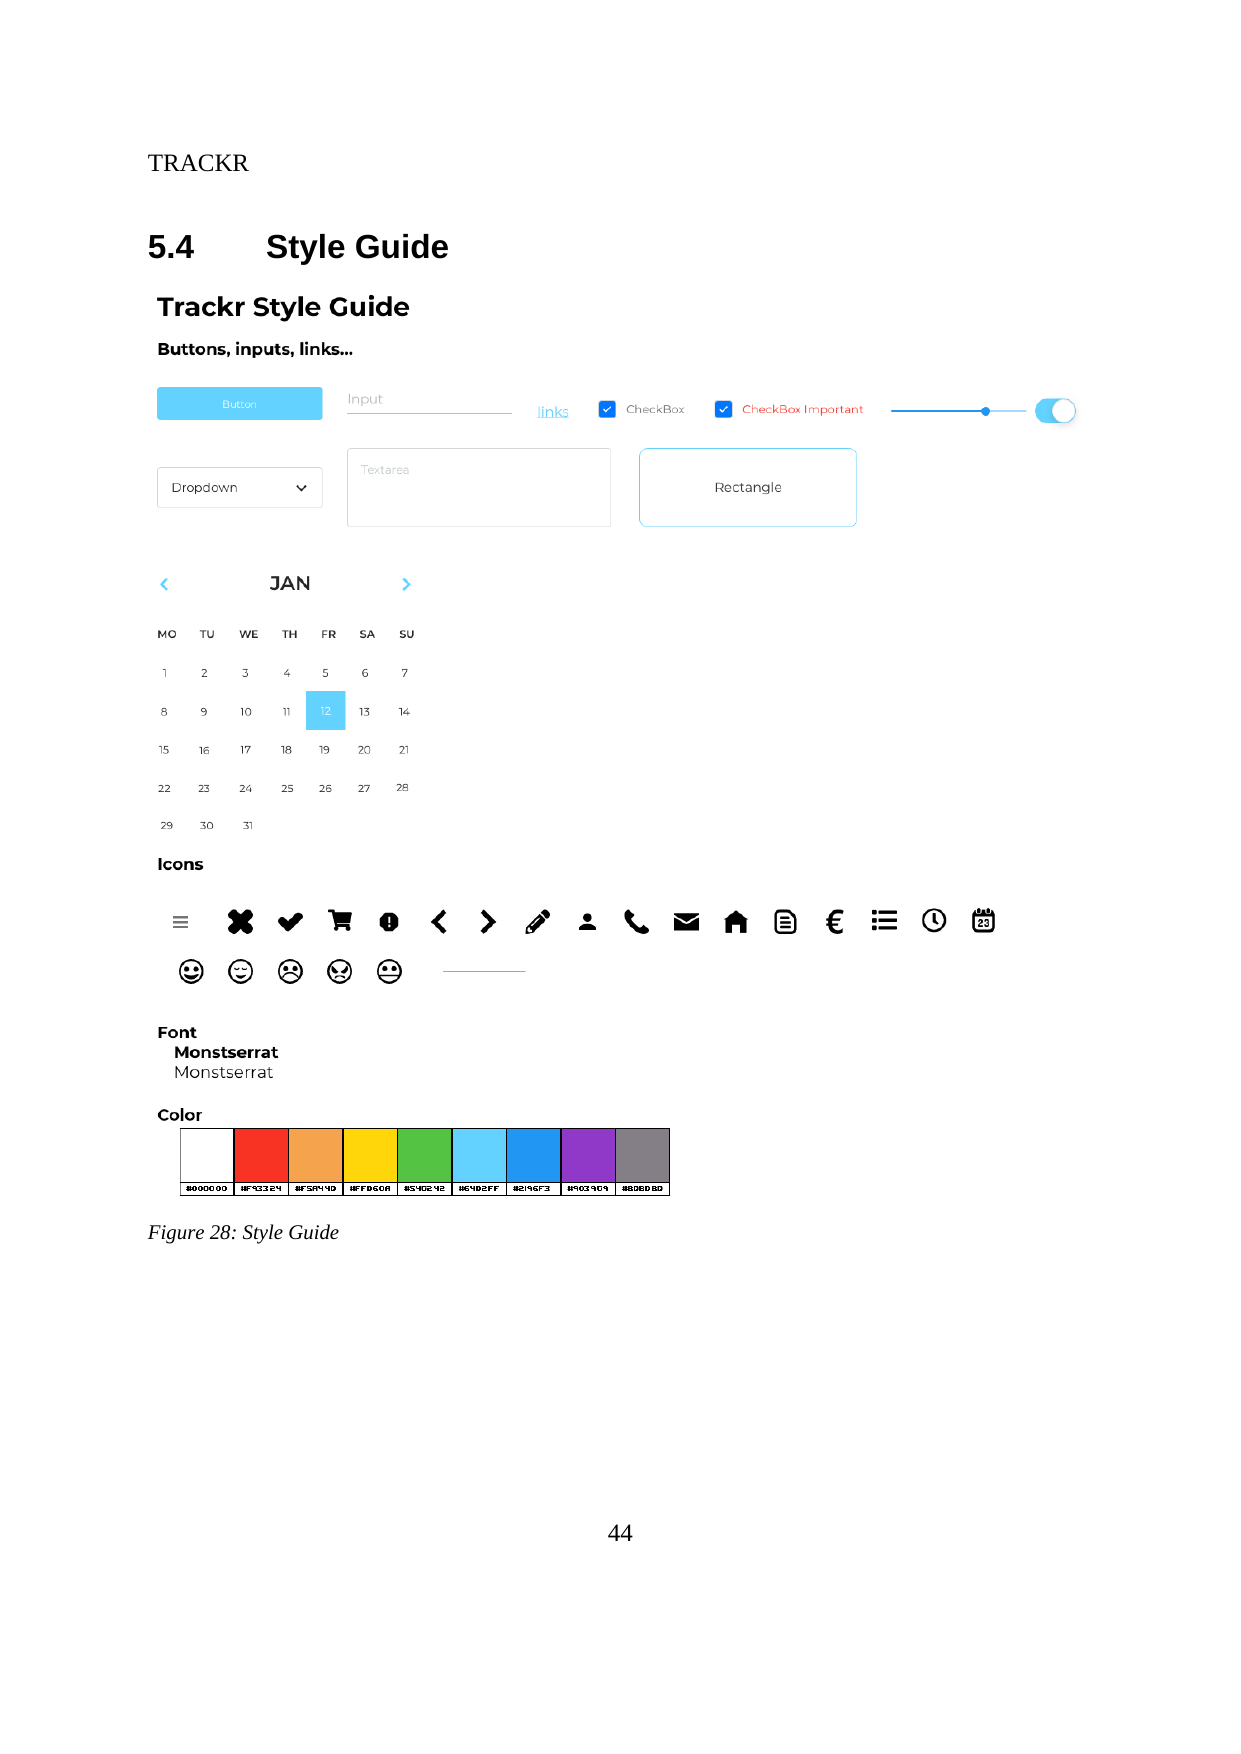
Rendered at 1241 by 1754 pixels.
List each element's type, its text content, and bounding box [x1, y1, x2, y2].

subtitle Style Guide [148, 227, 1093, 265]
text Figure 28: Style Guide [148, 1221, 1093, 1244]
picture [147, 290, 1093, 1221]
